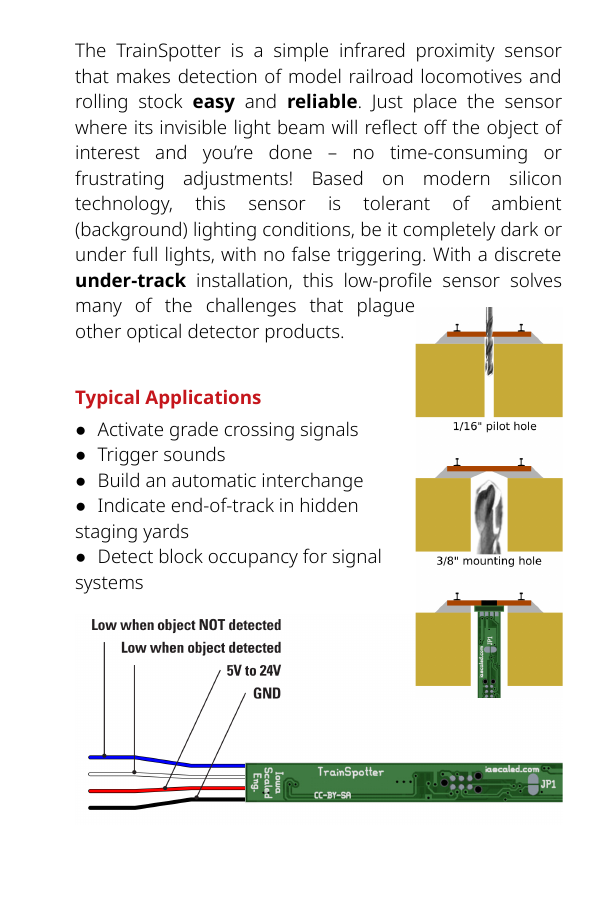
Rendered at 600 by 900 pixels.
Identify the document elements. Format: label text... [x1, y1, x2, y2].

list ● Detect block occupancy for signal systems [75, 543, 415, 594]
picture [75, 307, 563, 825]
list ● Indicate end-of-track in hidden staging yards [75, 492, 415, 543]
list ● Trigger sounds [75, 441, 415, 467]
list ● Build an automatic interchange [75, 467, 415, 492]
list ● Activate grade crossing signals [75, 416, 415, 441]
subtitle Typical Applications [75, 384, 415, 410]
text The TrainSpotter is a simple infrared proximity sensor that makes detection of model railroad locomotives and rolling stock easy and reliable. Just place the sensor where its invisible light beam will reflect off the object of interest and you’re done – no time-consuming or frustrating adjustments! Based on modern silicon technology, this sensor is tolerant of ambient (background) lighting conditions, be it completely dark or under full lights, with no false triggering. With a discrete under-track installation, this low-profile sensor solves many of the challenges that plague other optical detector products. [75, 37, 562, 344]
